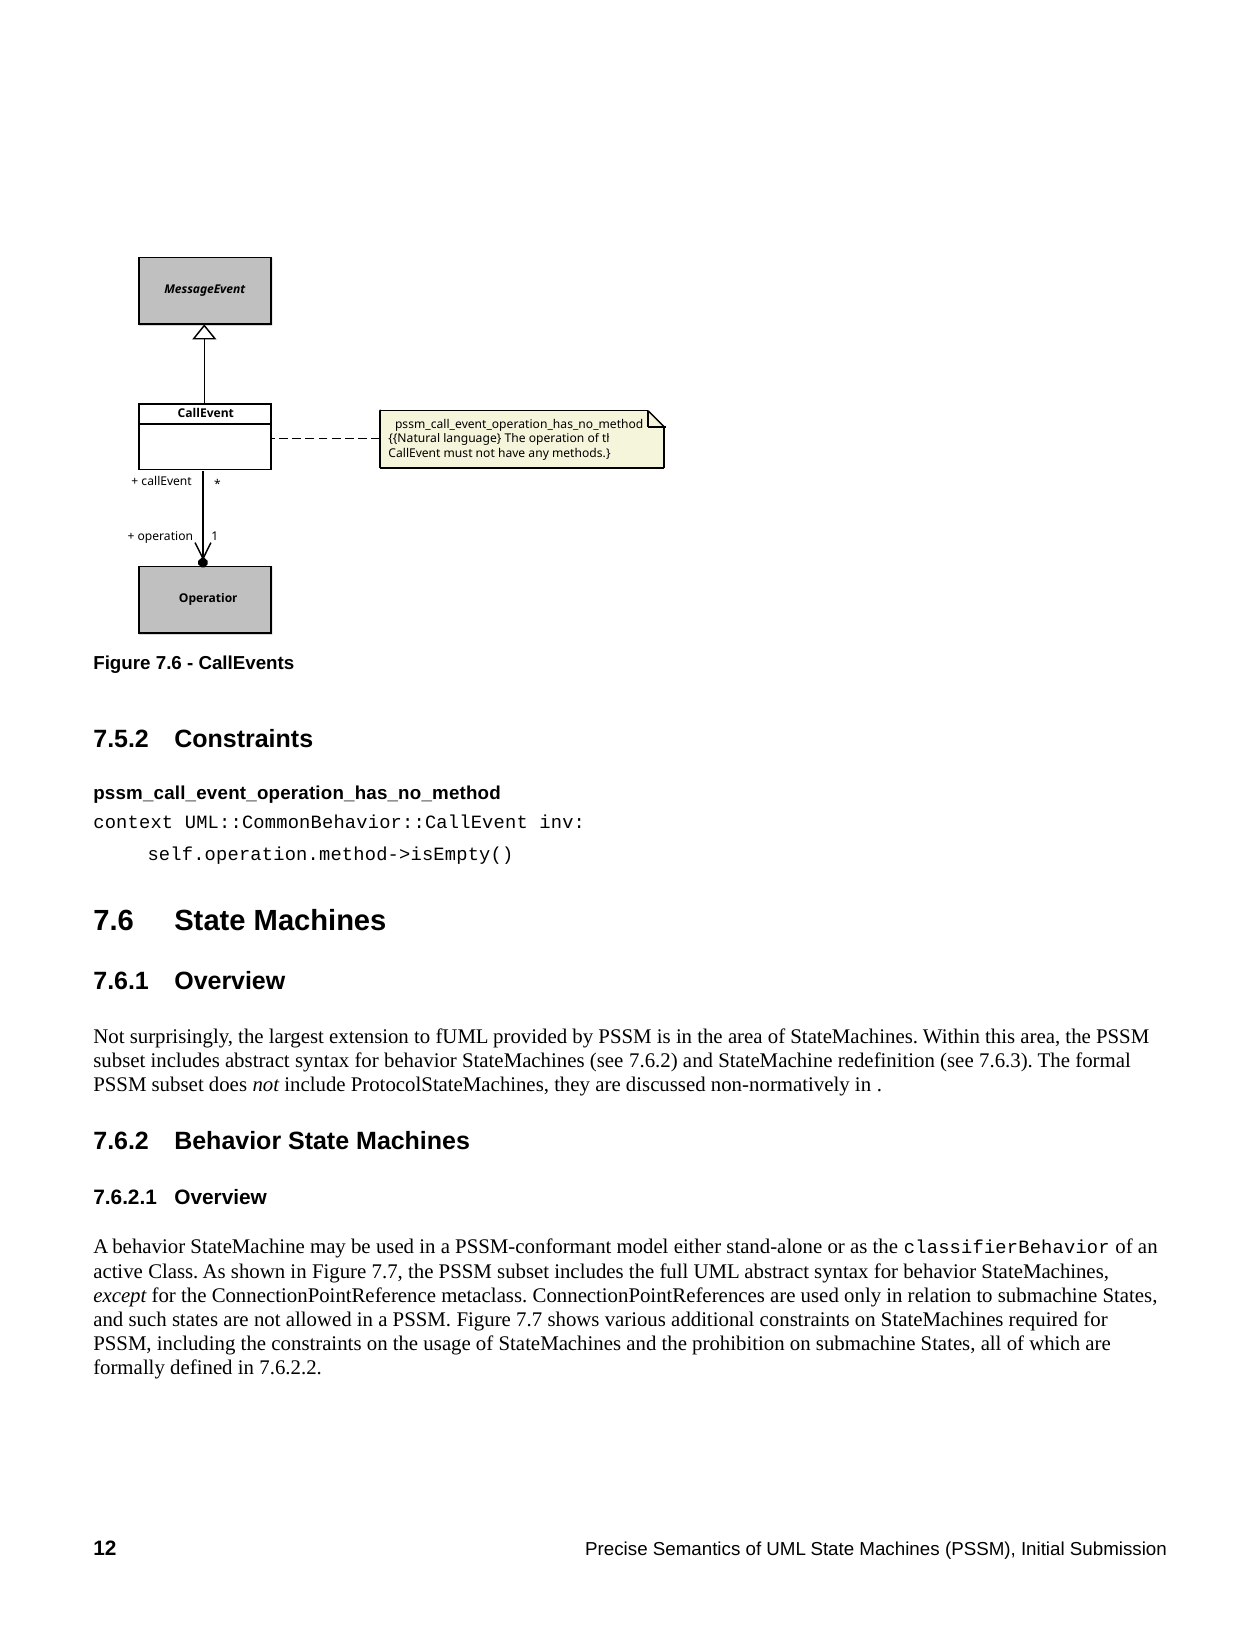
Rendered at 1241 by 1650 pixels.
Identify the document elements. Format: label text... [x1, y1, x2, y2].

text Not surprisingly, the largest extension to fUML provided by PSSM is in the area of StateMachines. Within this area, the PSSM subset includes abstract syntax for behavior StateMachines (see 7.6.2) and StateMachine redefinition (see 7.6.3). The formal PSSM subset does not include ProtocolStateMachines, they are discussed non-normatively in . [93, 1024, 1164, 1096]
text self.operation.method->isEmpty() [93, 843, 1164, 866]
subtitle Overview [93, 1184, 1164, 1209]
subtitle Behavior State Machines [93, 1125, 1164, 1154]
subtitle State Machines [93, 901, 1164, 937]
subtitle pssm_call_event_operation_has_no_method [93, 782, 1164, 803]
text context UML::CommonBehavior::CallEvent inv: [93, 812, 1164, 834]
text Figure 7.6 - CallEvents [93, 243, 679, 673]
text A behavior StateMachine may be used in a PSSM-conformant model either stand-alone or as the classifierBehavior of an active Class. As shown in Figure 7.7, the PSSM subset includes the full UML abstract syntax for behavior StateMachines, except for the ConnectionPointReference metaclass. ConnectionPointReferences are used only in relation to submachine States, and such states are not allowed in a PSSM. Figure 7.7 shows various additional constraints on StateMachines required for PSSM, including the constraints on the usage of StateMachines and the prohibition on submachine States, all of which are formally defined in 7.6.2.2. [93, 1234, 1164, 1379]
subtitle Constraints [93, 723, 1164, 752]
subtitle Overview [93, 966, 1164, 995]
